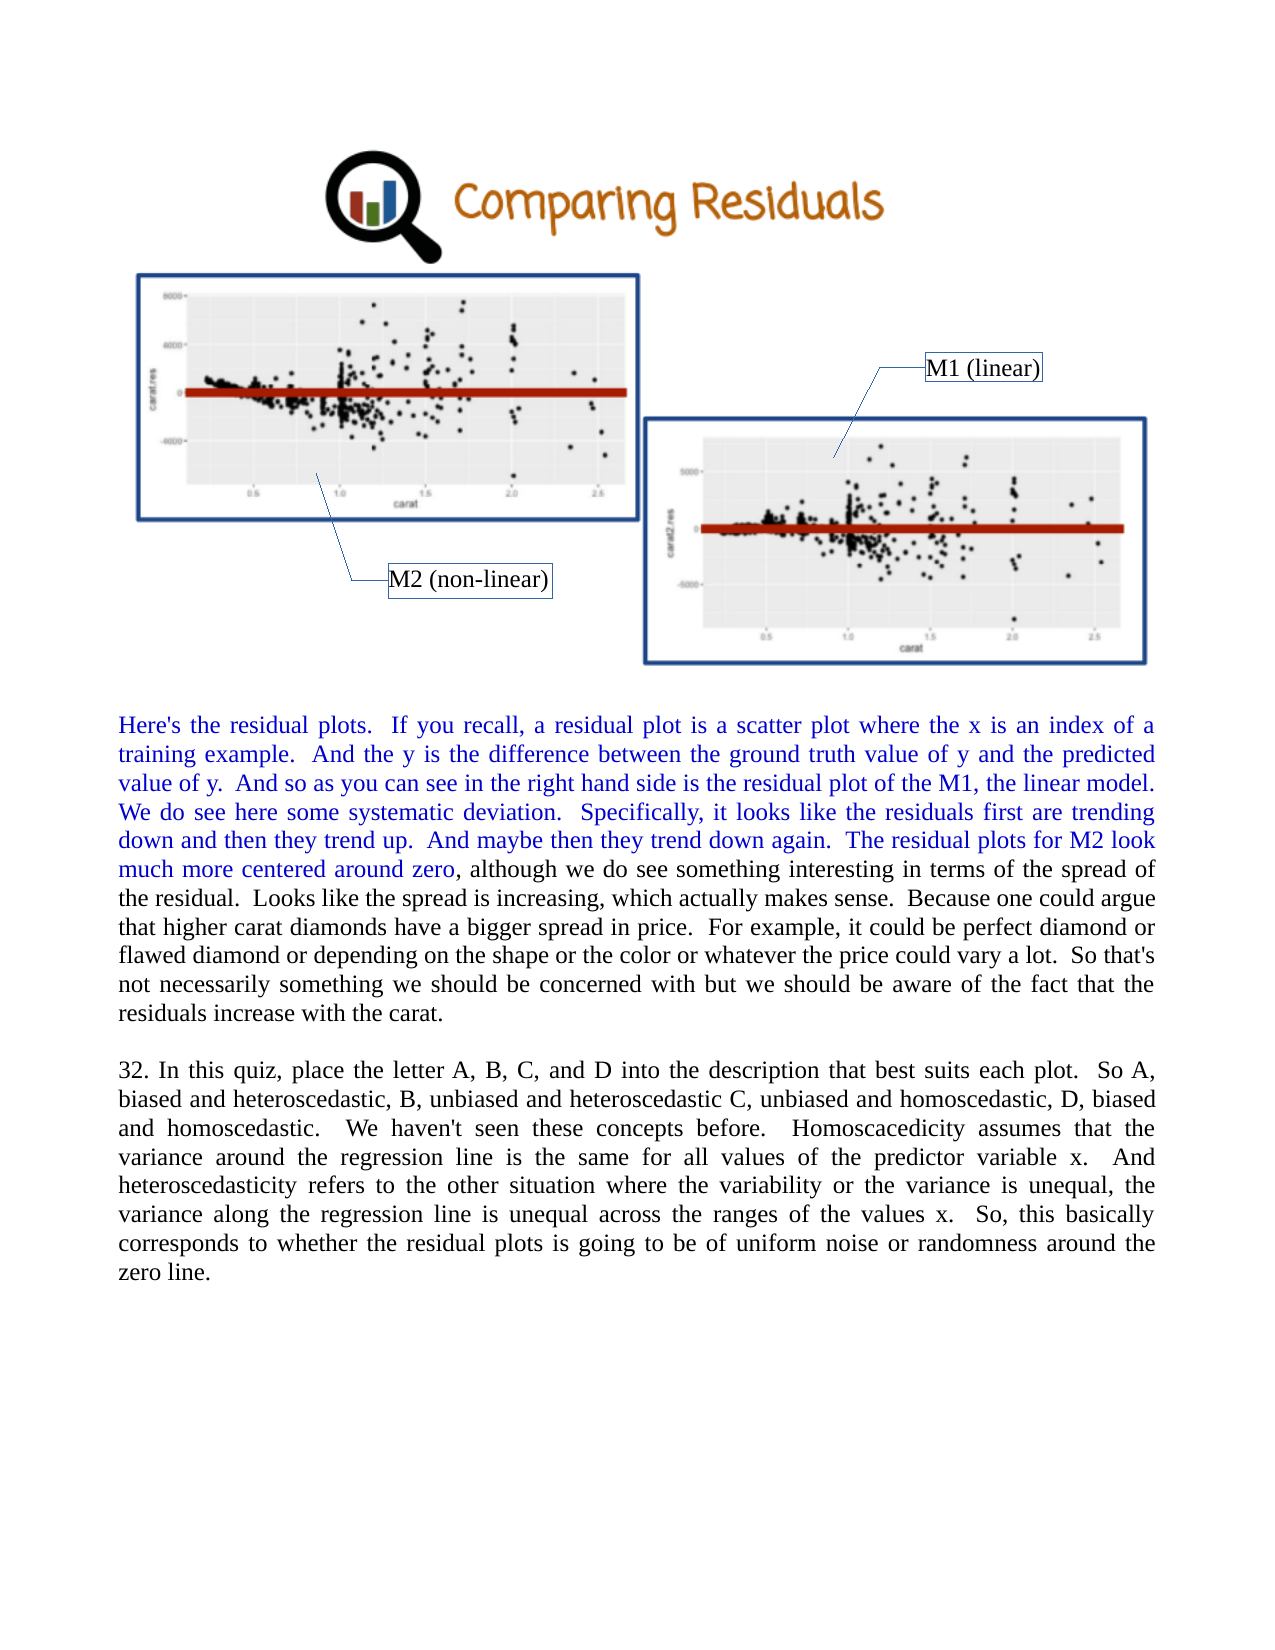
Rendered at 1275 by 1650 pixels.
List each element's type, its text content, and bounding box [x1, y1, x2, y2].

text 32. In this quiz, place the letter A, B, C, and D into the description that best suits each plot. So A, biased and heteroscedastic, B, unbiased and heteroscedastic C, unbiased and homoscedastic, D, biased and homoscedastic. We haven't seen these concepts before. Homoscacedicity assumes that the variance around the regression line is the same for all values of the predictor variable x. And heteroscedasticity refers to the other situation where the variability or the variance is unequal, the variance along the regression line is unequal across the ranges of the values x. So, this basically corresponds to whether the residual plots is going to be of uniform noise or randomness around the zero line. [118, 1055, 1157, 1285]
text Here's the residual plots. If you recall, a residual plot is a scatter plot where the x is an index of a training example. And the y is the difference between the ground truth value of y and the predicted value of y. And so as you can see in the right hand side is the residual plot of the M1, the linear model. We do see here some systematic deviation. Specifically, it looks like the residuals first are trending down and then they trend up. And maybe then they trend down again. The residual plots for M2 look much more centered around zero, although we do see something interesting in terms of the spread of the residual. Looks like the spread is increasing, which actually makes sense. Because one could argue that higher carat diamonds have a bigger spread in price. For example, it could be perfect diamond or flawed diamond or depending on the shape or the color or whatever the price could vary a lot. So that's not necessarily something we should be concerned with but we should be aware of the fact that the residuals increase with the carat. [118, 710, 1157, 1027]
picture [118, 146, 1157, 682]
